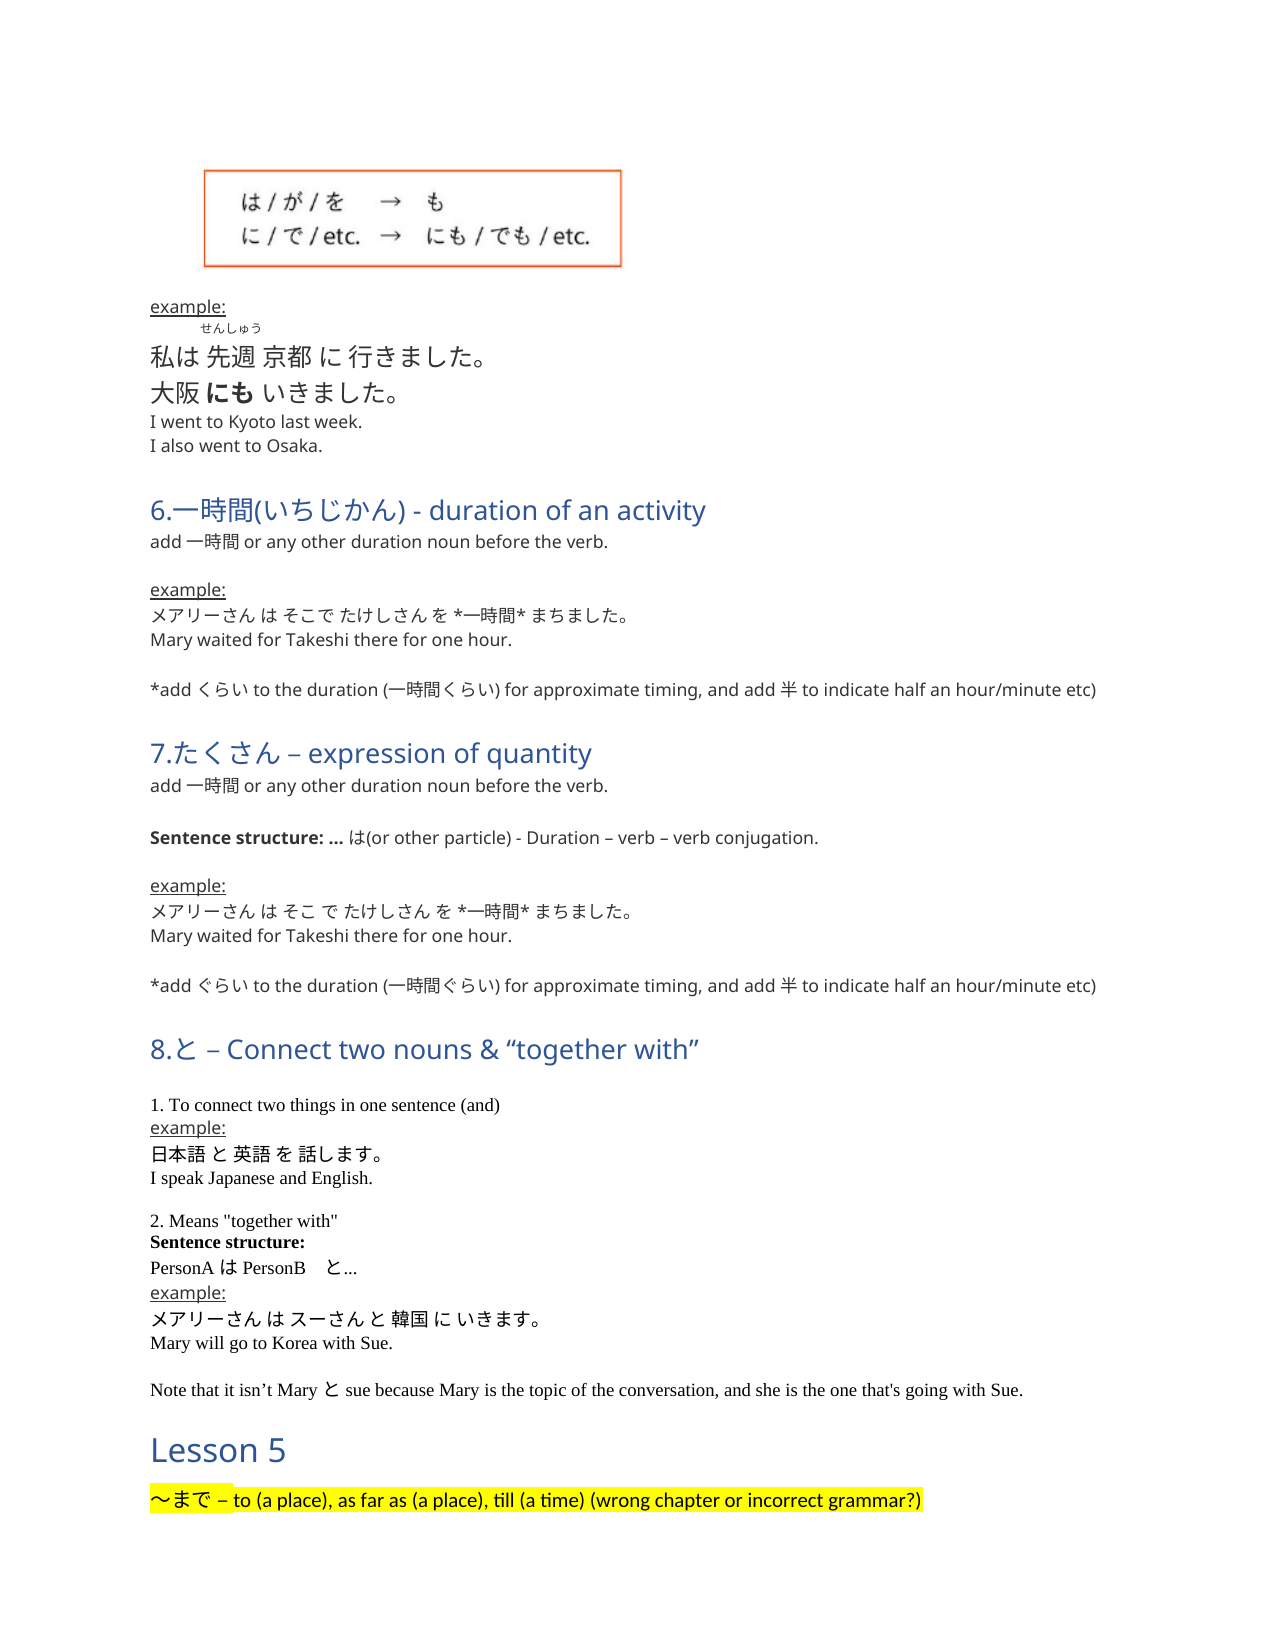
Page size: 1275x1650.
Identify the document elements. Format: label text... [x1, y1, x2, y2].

text 1. To connect two things in one sentence (and) [150, 1094, 1125, 1115]
text 2. Means "together with" [150, 1210, 1125, 1231]
text example: [150, 578, 1125, 602]
text example: [150, 1115, 1125, 1139]
text Mary waited for Takeshi there for one hour. [150, 628, 1125, 652]
text メアリーさん は スーさん と 韓国 に いきます。 [150, 1304, 1125, 1332]
subtitle と – Connect two nouns & “together with” [150, 1028, 1125, 1067]
subtitle 一時間(いちじかん) - duration of an activity [150, 488, 1125, 528]
text *add くらい to the duration (一時間くらい) for approximate timing, and add 半 to indicate half an hour/minute etc) [150, 676, 1125, 702]
text *add ぐらい to the duration (一時間ぐらい) for approximate timing, and add 半 to indicate half an hour/minute etc) [150, 972, 1125, 998]
text add 一時間 or any other duration noun before the verb. [150, 528, 1125, 554]
text example: [150, 874, 1125, 898]
text 私は先週せんしゅう京都 に 行きました。 [150, 319, 1125, 373]
text Sentence structure: [150, 1231, 1125, 1253]
text Note that it isn’t Mary と sue because Mary is the topic of the conversation, and she is the one that's going with Sue. [150, 1375, 1125, 1402]
text 日本語 と 英語 を 話します。 [150, 1139, 1125, 1167]
text Mary waited for Takeshi there for one hour. [150, 923, 1125, 948]
subtitle Lesson 5 [150, 1427, 1125, 1472]
text PersonA は PersonB と... [150, 1253, 1125, 1280]
text メアリーさん は そこで たけしさん を *一時間* まちました。 [150, 602, 1125, 628]
text Mary will go to Korea with Sue. [150, 1332, 1125, 1353]
text example: [150, 1280, 1125, 1304]
text I went to Kyoto last week. [150, 410, 1125, 434]
picture [194, 162, 629, 271]
text Sentence structure: … は(or other particle) - Duration – verb – verb conjugation. [150, 824, 1125, 849]
text I speak Japanese and English. [150, 1167, 1125, 1188]
text ～まで – to (a place), as far as (a place), till (a time) (wrong chapter or incorrect grammar?) [150, 1472, 1125, 1516]
text I also went to Osaka. [150, 434, 1125, 458]
text メアリーさん は そこ で たけしさん を *一時間* まちました。 [150, 898, 1125, 923]
text 大阪 にも いきました。 [150, 373, 1125, 410]
text example: [150, 295, 1125, 319]
text add 一時間 or any other duration noun before the verb. [150, 772, 1125, 797]
subtitle たくさん – expression of quantity [150, 732, 1125, 772]
